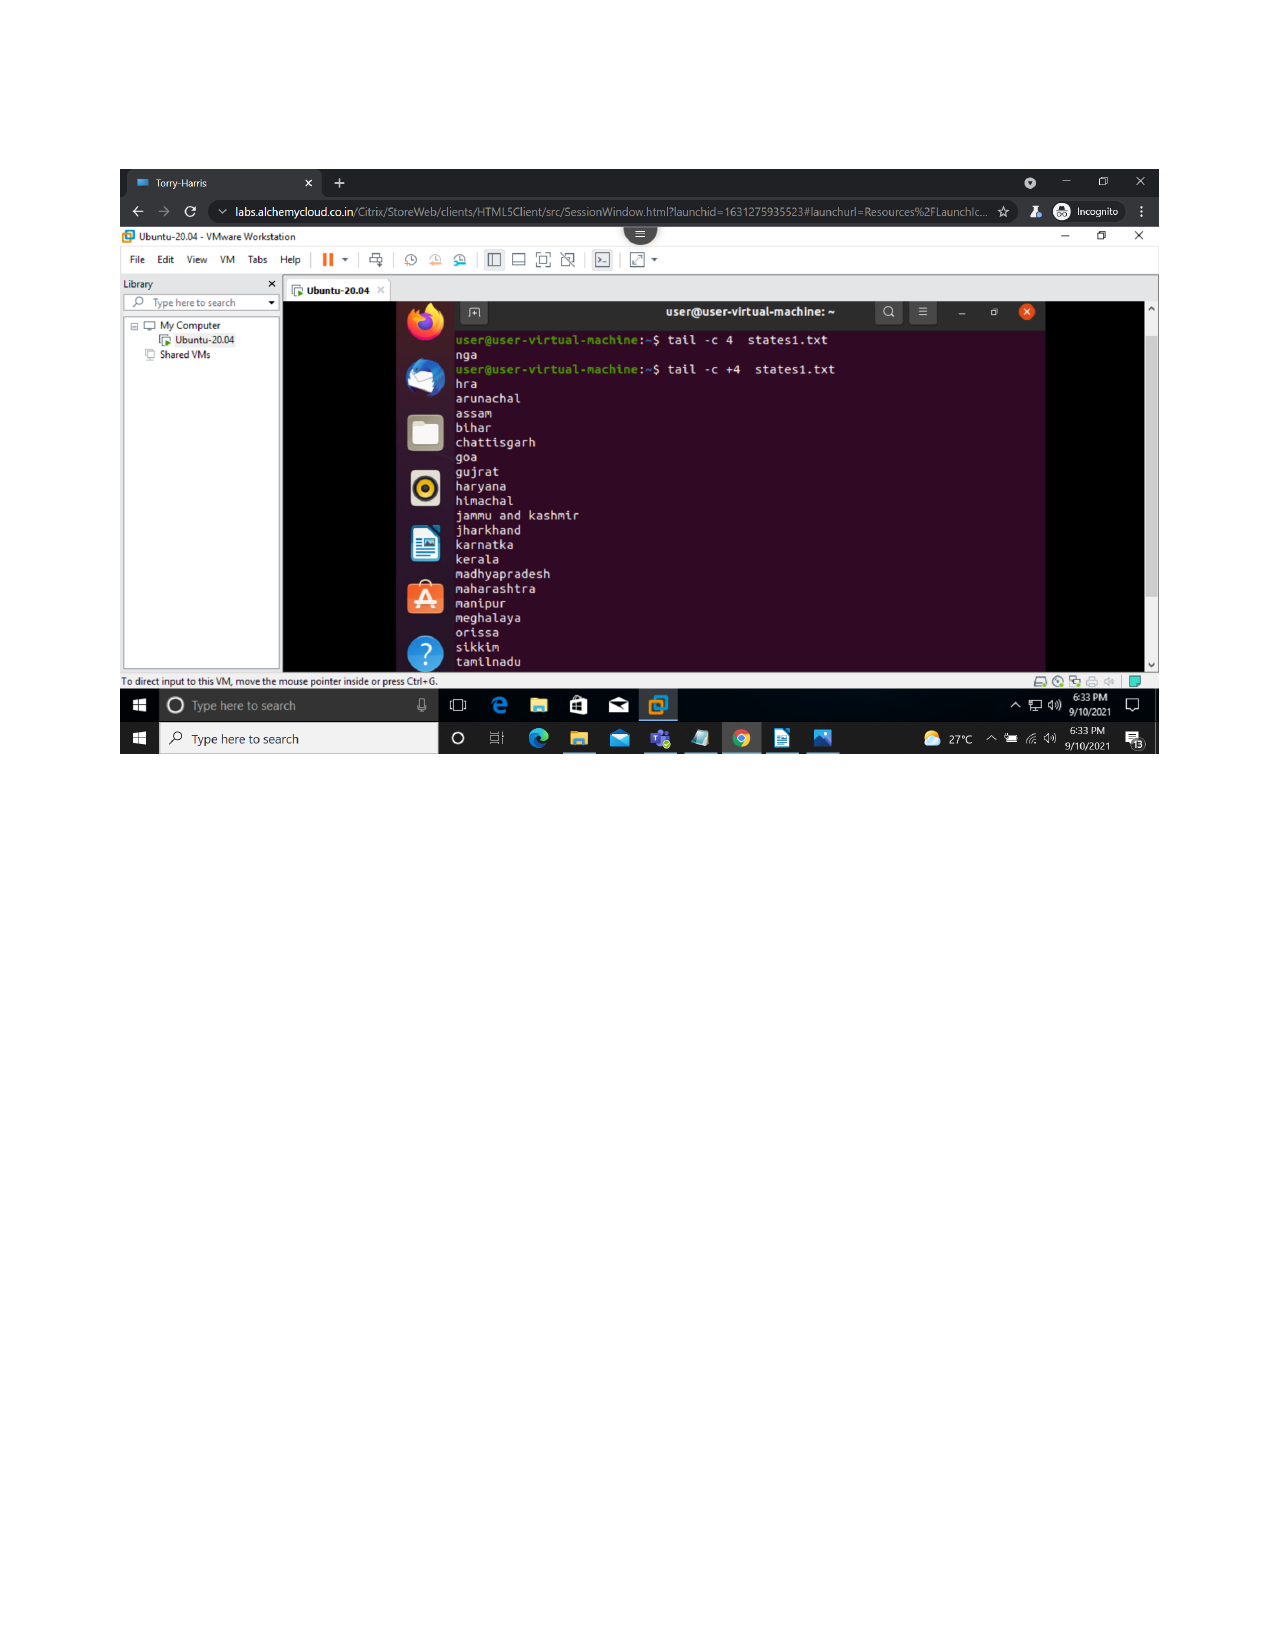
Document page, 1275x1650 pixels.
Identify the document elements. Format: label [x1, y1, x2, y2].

picture [120, 169, 1159, 754]
